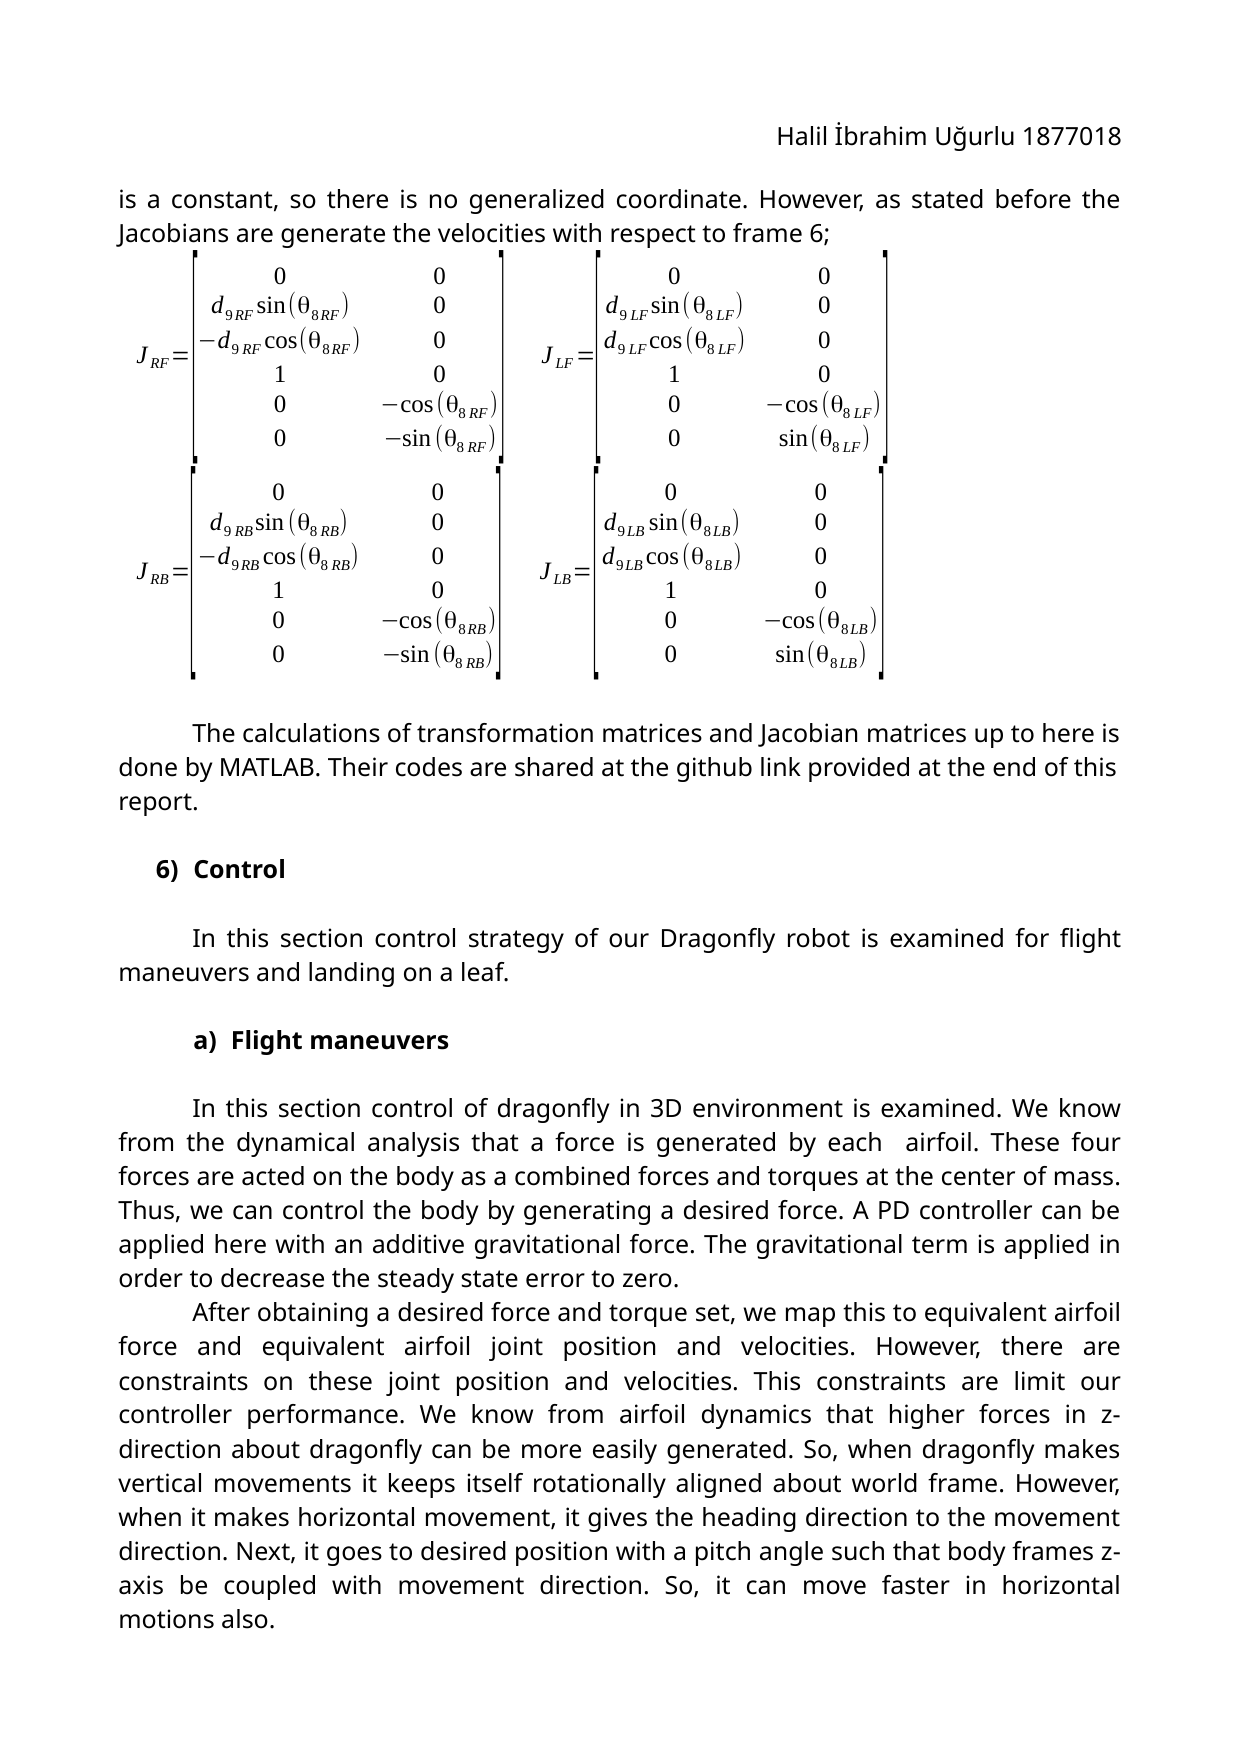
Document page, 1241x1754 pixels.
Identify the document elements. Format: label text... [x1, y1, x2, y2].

text is a constant, so there is no generalized coordinate. However, as stated before the Jacobians are generate the velocities with respect to frame 6; [118, 182, 1122, 250]
list Control [156, 852, 1122, 886]
text The calculations of transformation matrices and Jacobian matrices up to here is done by MATLAB. Their codes are shared at the github link provided at the end of this report. [118, 716, 1122, 818]
text After obtaining a desired force and torque set, we map this to equivalent airfoil force and equivalent airfoil joint position and velocities. However, there are constraints on these joint position and velocities. This constraints are limit our controller performance. We know from airfoil dynamics that higher forces in z-direction about dragonfly can be more easily generated. So, when dragonfly makes vertical movements it keeps itself rotationally aligned about world frame. However, when it makes horizontal movement, it gives the heading direction to the movement direction. Next, it goes to desired position with a pitch angle such that body frames z-axis be coupled with movement direction. So, it can move faster in horizontal motions also. [118, 1295, 1122, 1636]
text In this section control of dragonfly in 3D environment is examined. We know from the dynamical analysis that a force is generated by each airfoil. These four forces are acted on the body as a combined forces and torques at the center of mass. Thus, we can control the body by generating a desired force. A PD controller can be applied here with an additive gravitational force. The gravitational term is applied in order to decrease the steady state error to zero. [118, 1091, 1122, 1295]
text In this section control strategy of our Dragonfly robot is examined for flight maneuvers and landing on a leaf. [118, 920, 1122, 988]
list Flight maneuvers [193, 1022, 1122, 1057]
